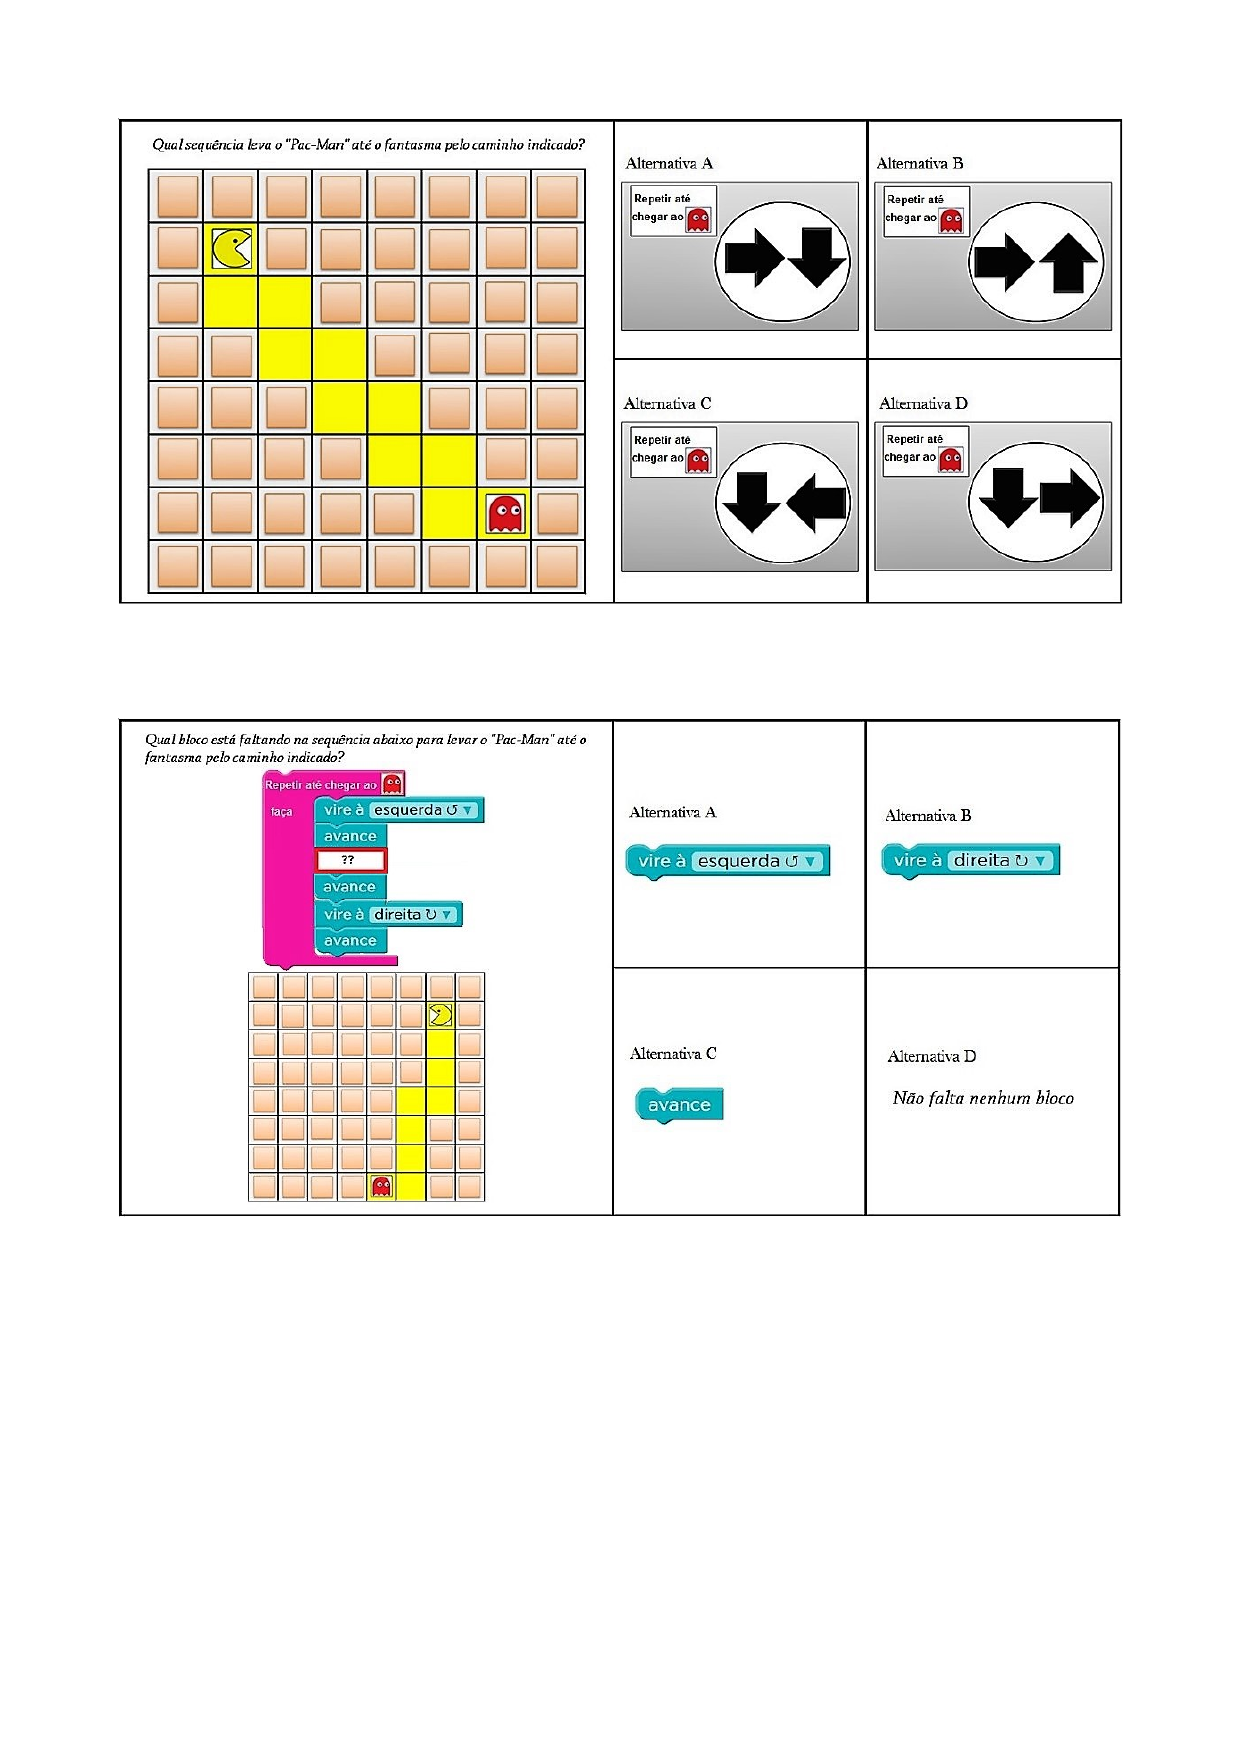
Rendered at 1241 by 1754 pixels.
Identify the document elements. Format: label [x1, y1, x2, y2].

picture [118, 718, 1123, 1218]
picture [118, 118, 1123, 604]
